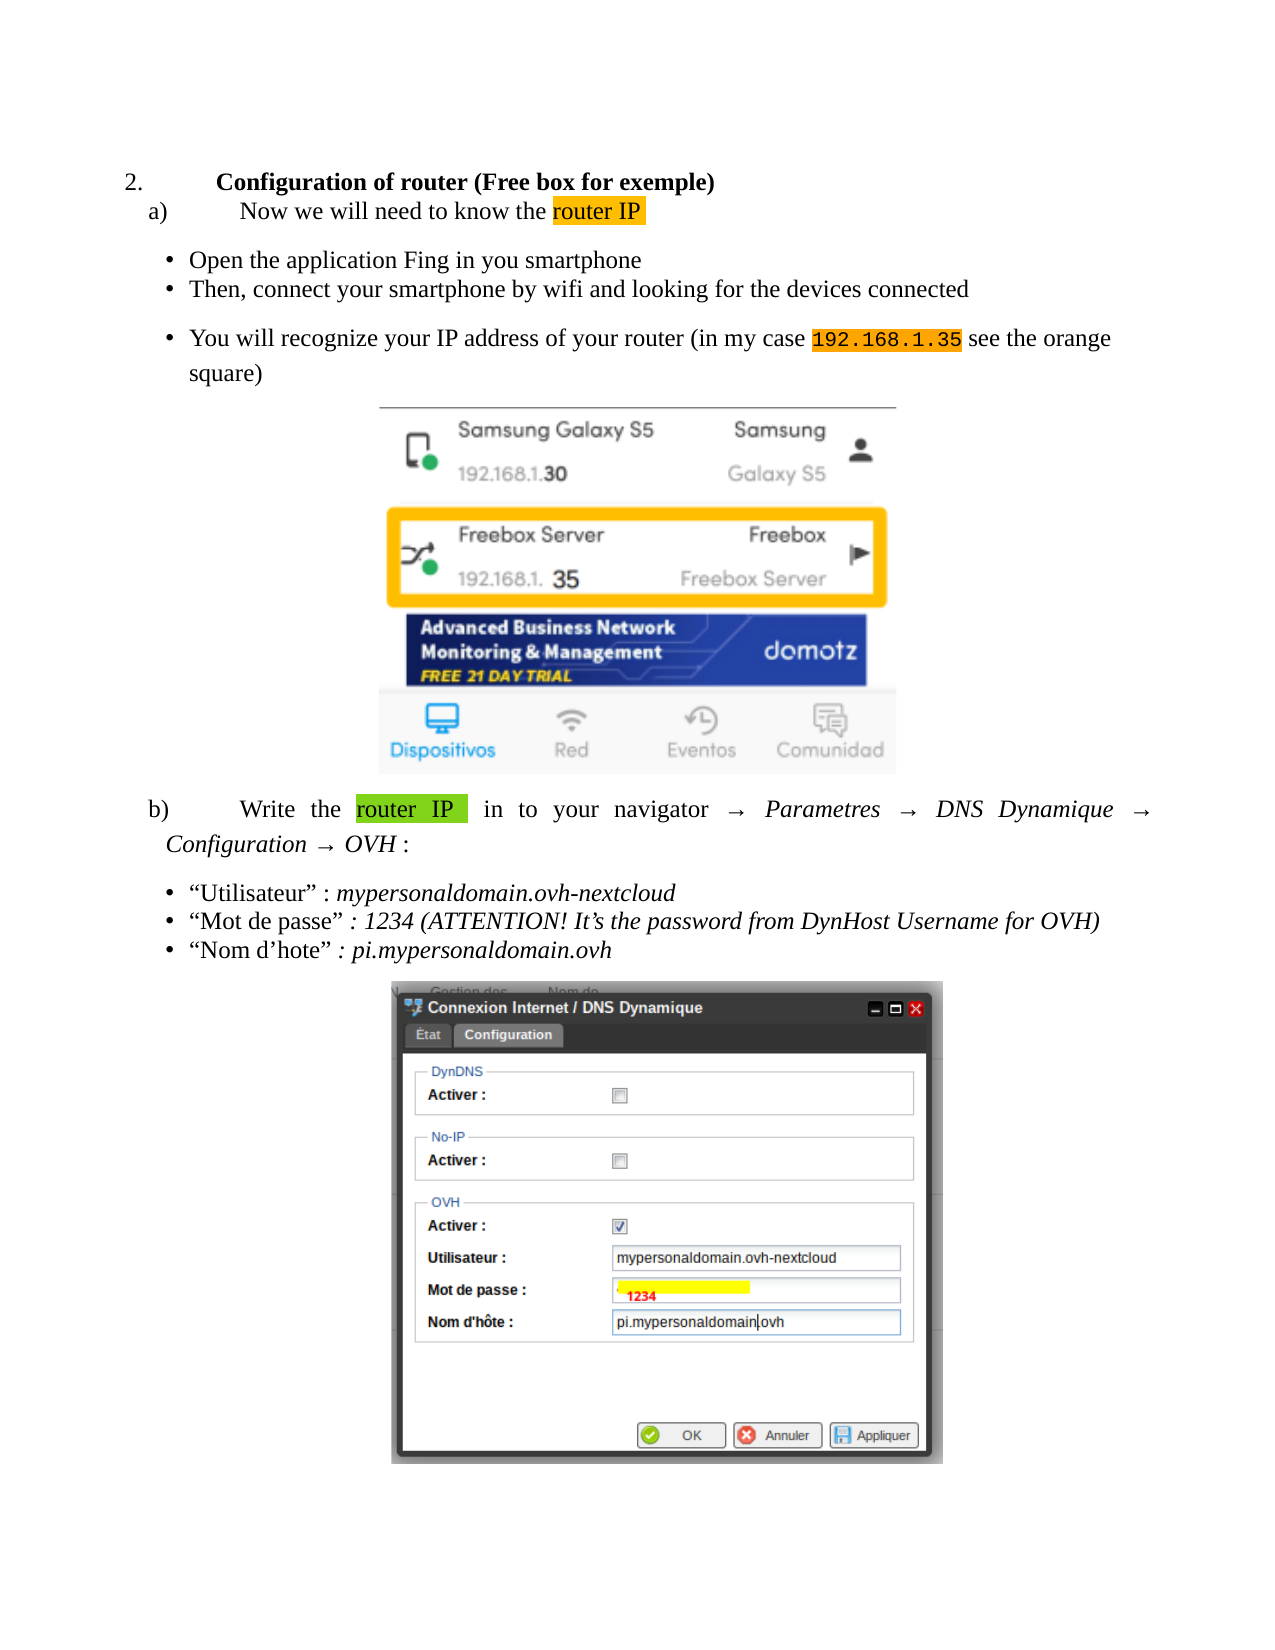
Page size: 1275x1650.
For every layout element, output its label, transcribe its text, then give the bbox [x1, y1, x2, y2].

list Then, connect your smartphone by wifi and looking for the devices connected [165, 274, 1157, 302]
list Open the application Fing in you smartphone [165, 245, 1157, 274]
list You will recognize your IP address of your router (in my case 192.168.1.35 see the orange square) [165, 323, 1157, 387]
picture [391, 981, 943, 1464]
list “Mot de passe” : 1234 (ATTENTION! It’s the password from DynHost Username for OVH) [165, 906, 1157, 935]
picture [378, 407, 897, 774]
list Now we will need to know the router IP [142, 196, 1157, 225]
list Configuration of router (Free box for exemple) [118, 167, 1157, 196]
list “Utilisateur” : mypersonaldomain.ovh-nextcloud [165, 878, 1157, 906]
list “Nom d’hote” : pi.mypersonaldomain.ovh [165, 935, 1157, 964]
list Write the router IP in to your navigator → Parametres → DNS Dynamique → Configuration → OVH : [142, 794, 1157, 857]
